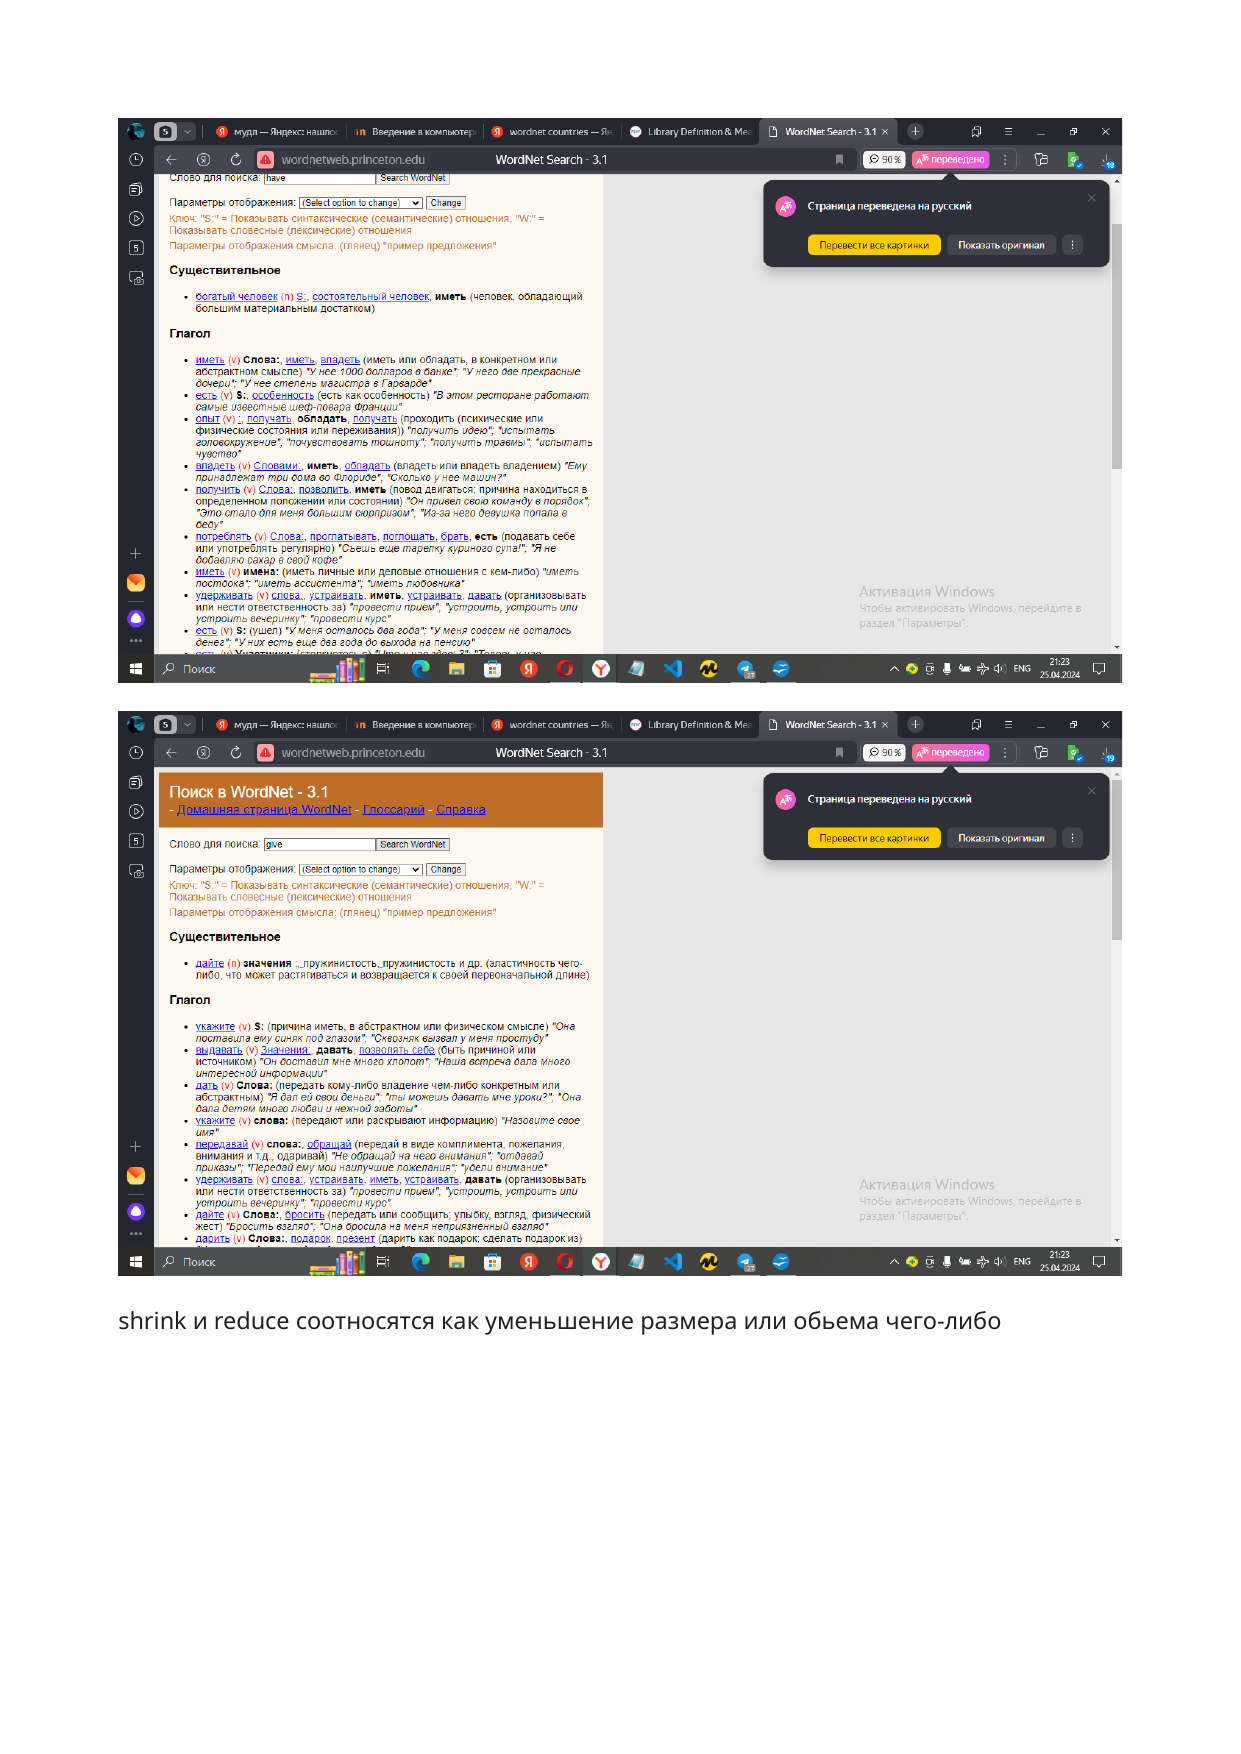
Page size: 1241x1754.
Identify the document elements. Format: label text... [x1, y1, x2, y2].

text shrink и reduce соотносятся как уменьшение размера или обьема чего-либо [118, 1304, 1122, 1336]
picture [118, 118, 1123, 683]
picture [118, 711, 1123, 1276]
